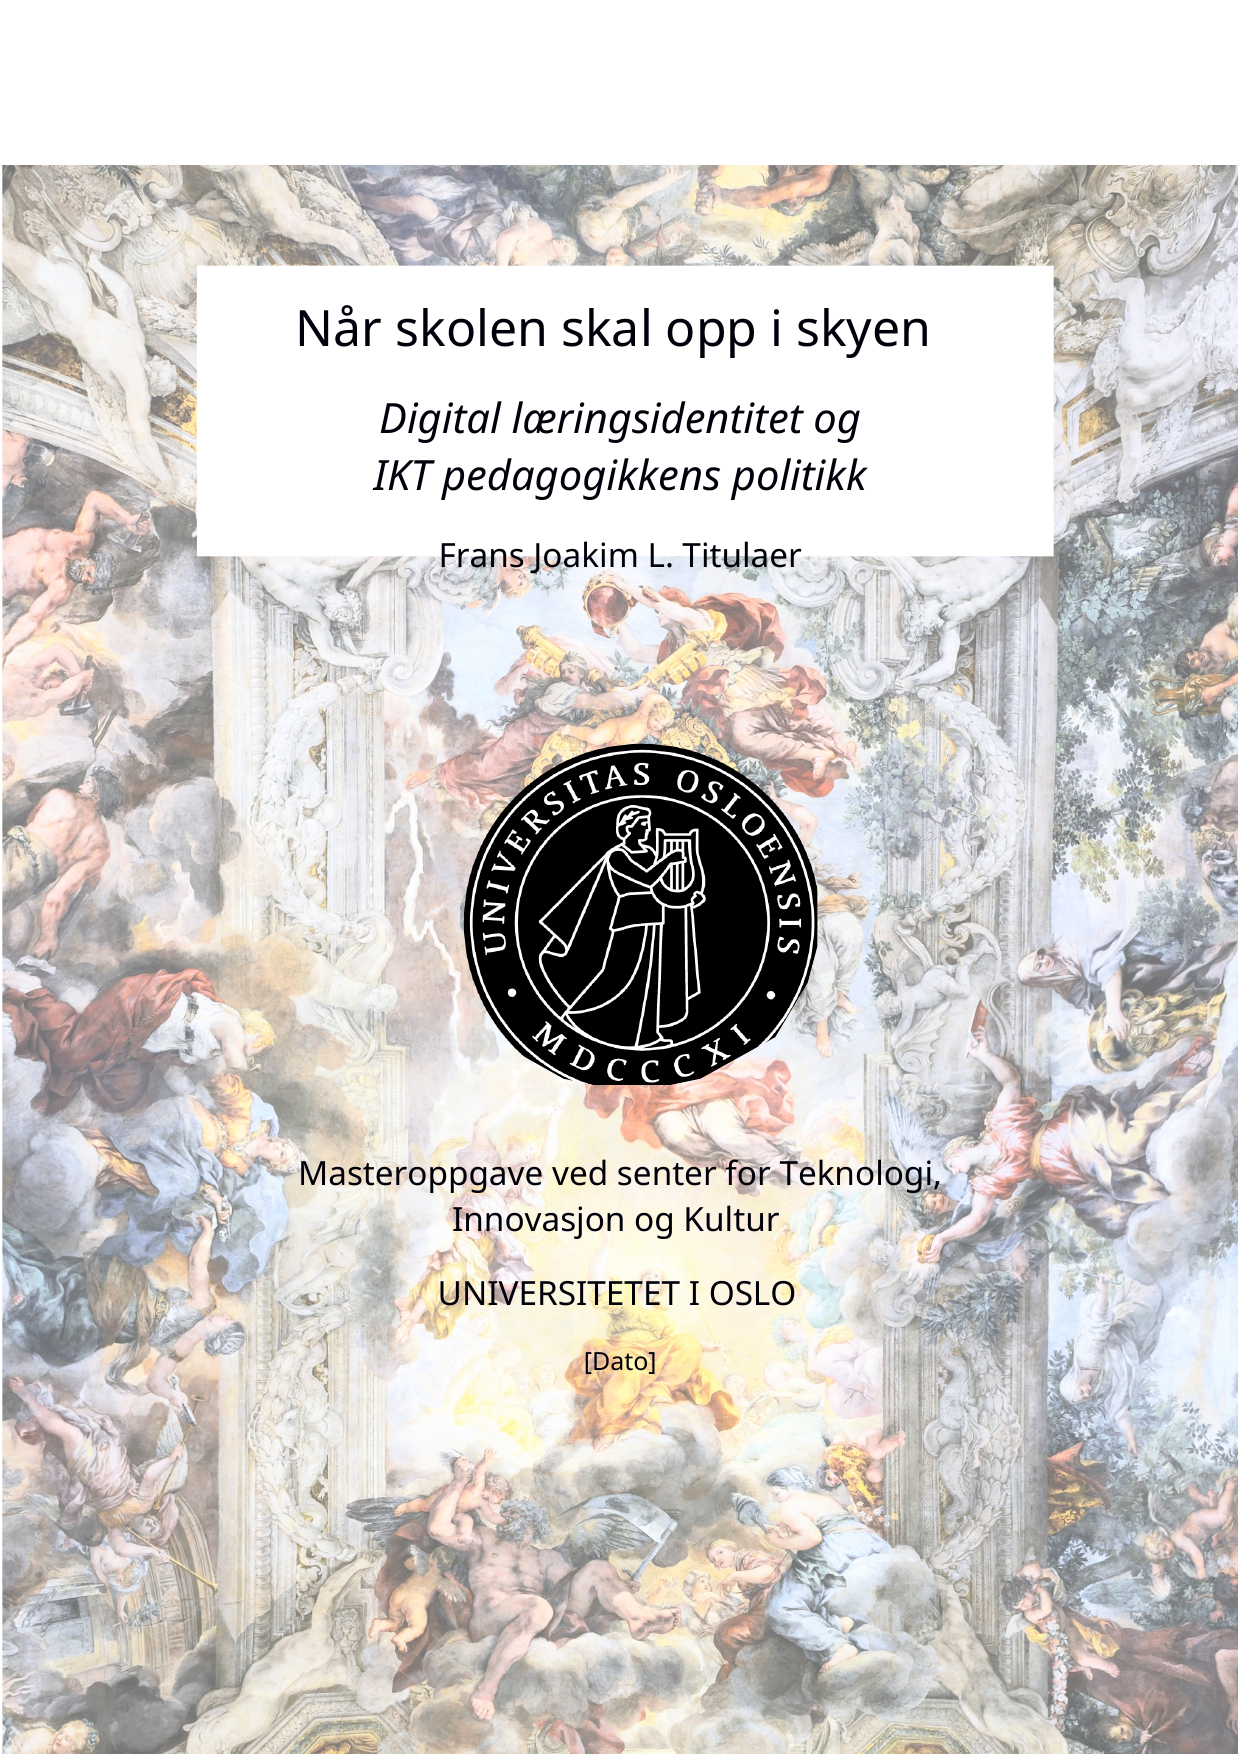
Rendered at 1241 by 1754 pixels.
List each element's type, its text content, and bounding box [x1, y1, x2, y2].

text Digital læringsidentitet og [207, 389, 1033, 446]
text UNIVERSITETET I OSLO [207, 1269, 1033, 1344]
text Masteroppgave ved senter for Teknologi, Innovasjon og Kultur [207, 1150, 1033, 1269]
text [Dato] [207, 1344, 1033, 1378]
picture [2, 165, 1238, 1754]
text Frans Joakim L. Titulaer [207, 532, 1033, 577]
text IKT pedagogikkens politikk [207, 446, 1033, 532]
text Når skolen skal opp i skyen [207, 292, 1033, 389]
